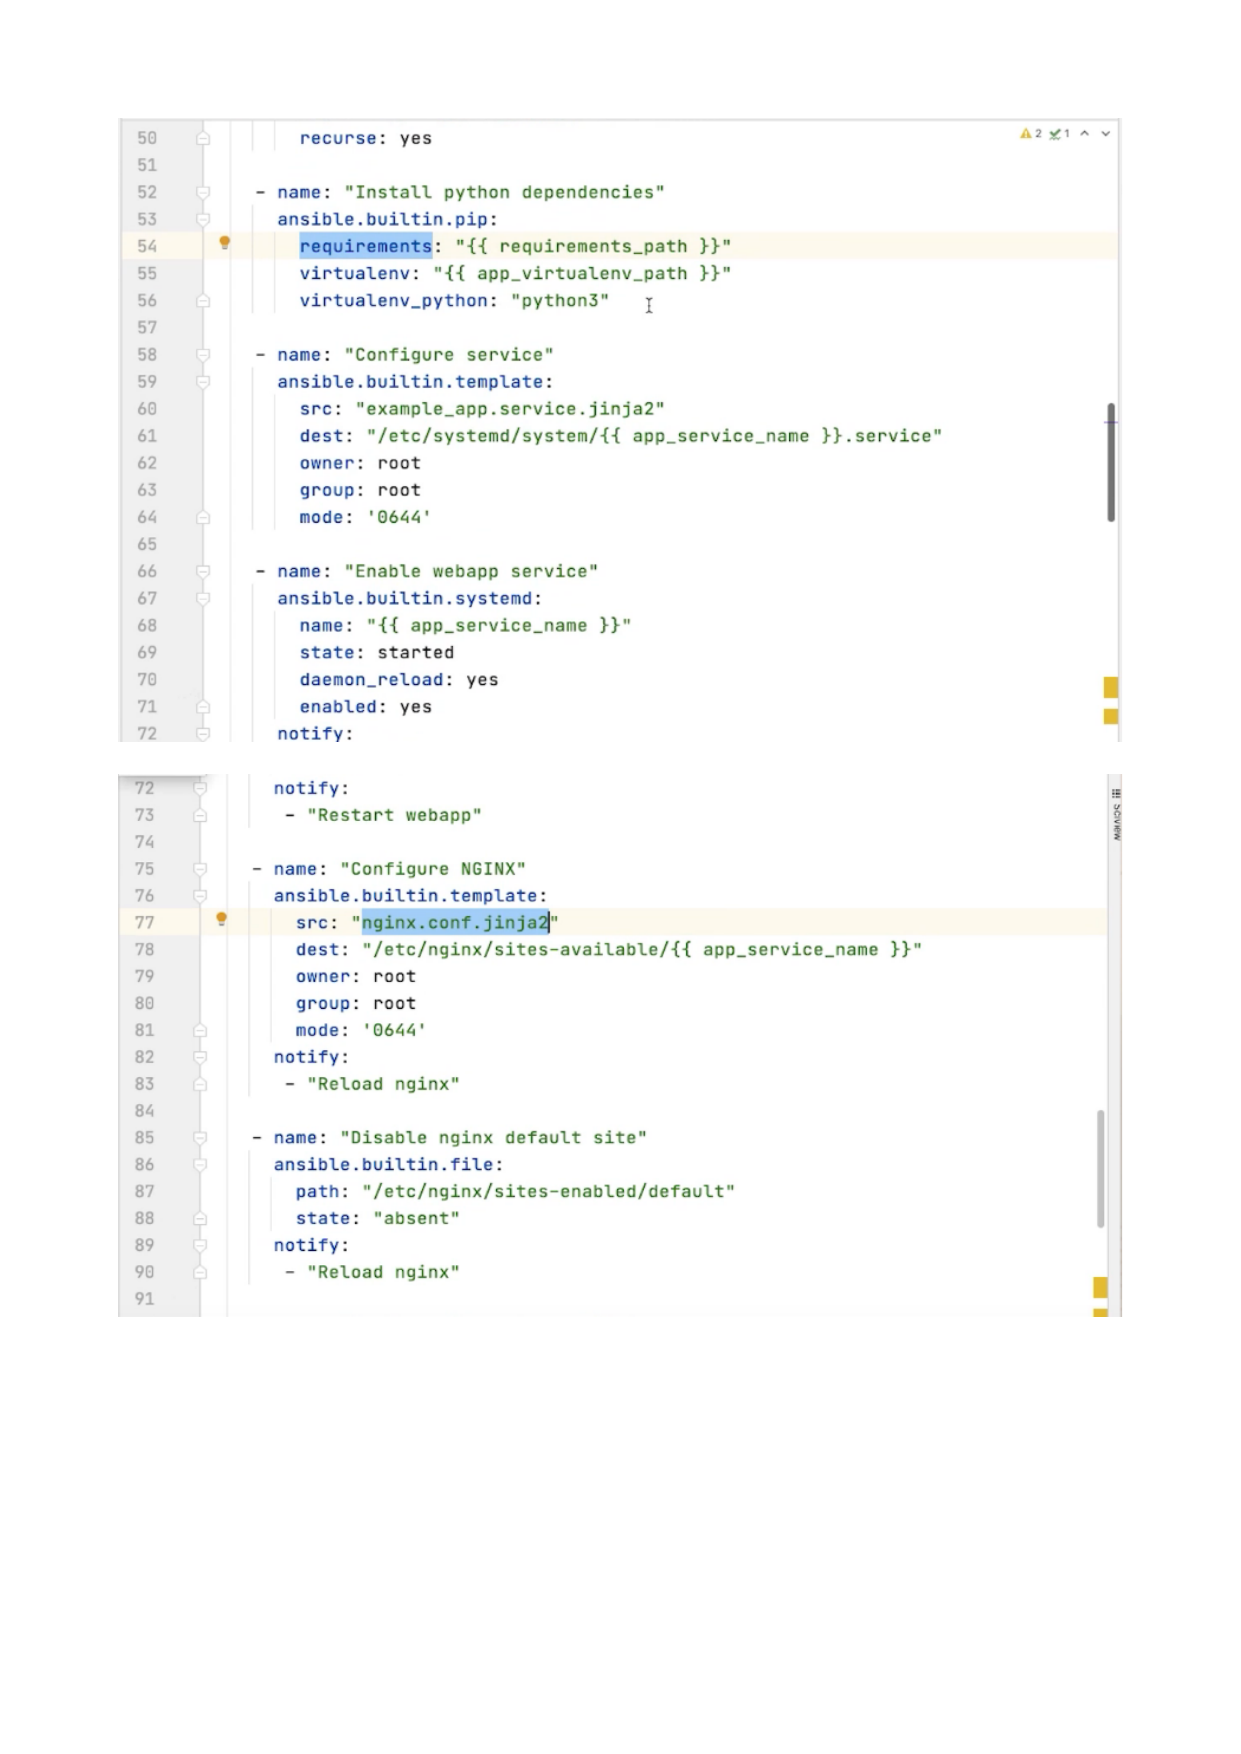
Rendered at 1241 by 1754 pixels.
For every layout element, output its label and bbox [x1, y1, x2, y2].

picture [118, 774, 1123, 1317]
picture [118, 118, 1123, 742]
